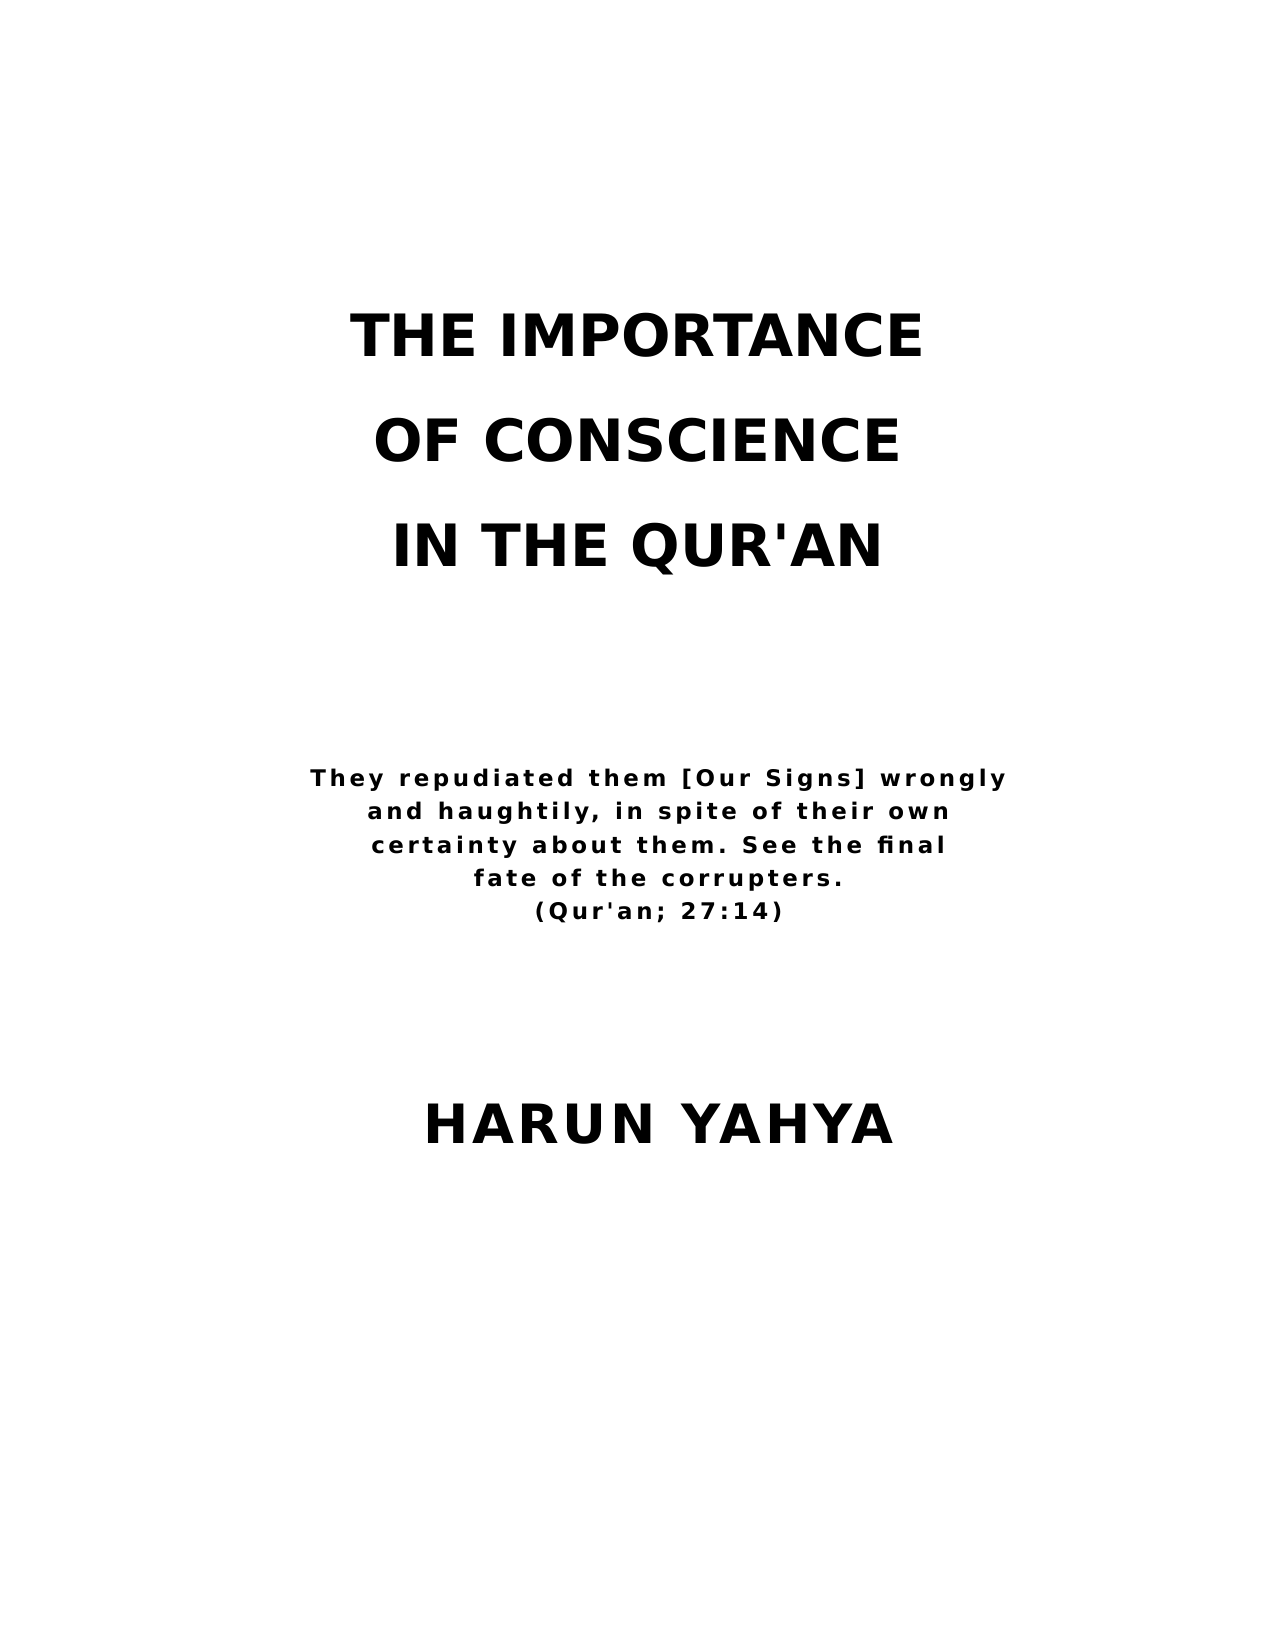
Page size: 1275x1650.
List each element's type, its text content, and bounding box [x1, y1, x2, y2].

title OF CONSCIENCE [112, 407, 1162, 475]
title THE IMPORTANCE [112, 302, 1162, 370]
text They repudiated them [Our Signs] wrongly [112, 760, 1145, 793]
text (Qur'an; 27:14) [112, 893, 1145, 926]
text fate of the corrupters. [112, 860, 1145, 893]
text certainty about them. See the final [112, 826, 1145, 860]
text and haughtily, in spite of their own [112, 793, 1145, 826]
text HARUN YAHYA [112, 1093, 1145, 1156]
title IN THE QUR'AN [112, 513, 1162, 581]
